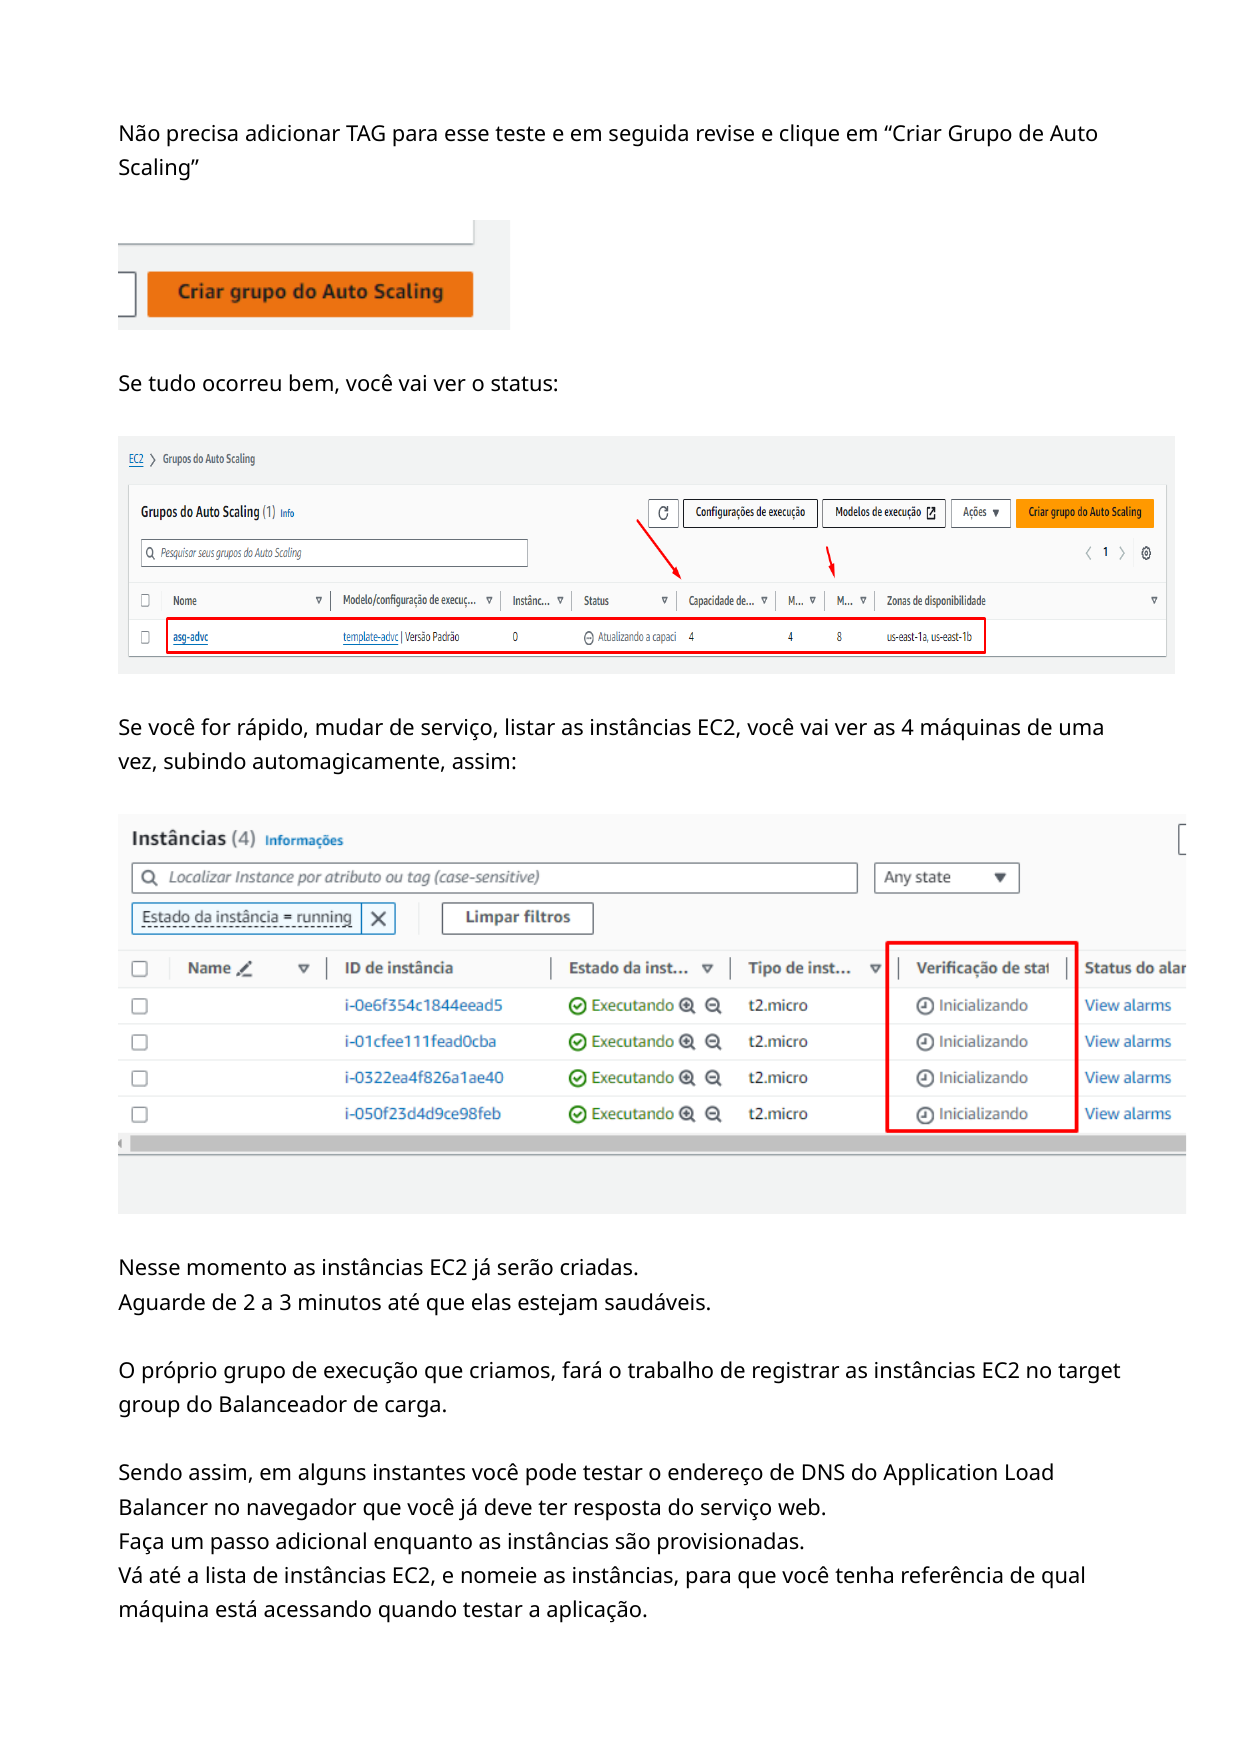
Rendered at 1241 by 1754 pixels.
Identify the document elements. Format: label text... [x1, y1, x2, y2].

text Nesse momento as instâncias EC2 já serão criadas. [118, 1252, 1122, 1282]
text Faça um passo adicional enquanto as instâncias são provisionadas. [118, 1526, 1122, 1555]
text Sendo assim, em alguns instantes você pode testar o endereço de DNS do Application Load Balancer no navegador que você já deve ter resposta do serviço web. [118, 1457, 1122, 1521]
text O próprio grupo de execução que criamos, fará o trabalho de registrar as instâncias EC2 no target group do Balanceador de carga. [118, 1355, 1122, 1419]
text Aguarde de 2 a 3 minutos até que elas estejam saudáveis. [118, 1286, 1122, 1316]
text Se tudo ocorreu bem, você vai ver o status: [118, 368, 1122, 398]
picture [118, 814, 1187, 1214]
picture [118, 436, 1175, 674]
text Não precisa adicionar TAG para esse teste e em seguida revise e clique em “Criar Grupo de Auto Scaling” [118, 118, 1122, 182]
picture [118, 220, 511, 330]
text Se você for rápido, mudar de serviço, listar as instâncias EC2, você vai ver as 4 máquinas de uma vez, subindo automagicamente, assim: [118, 712, 1122, 776]
text Vá até a lista de instâncias EC2, e nomeie as instâncias, para que você tenha referência de qual máquina está acessando quando testar a aplicação. [118, 1560, 1122, 1624]
